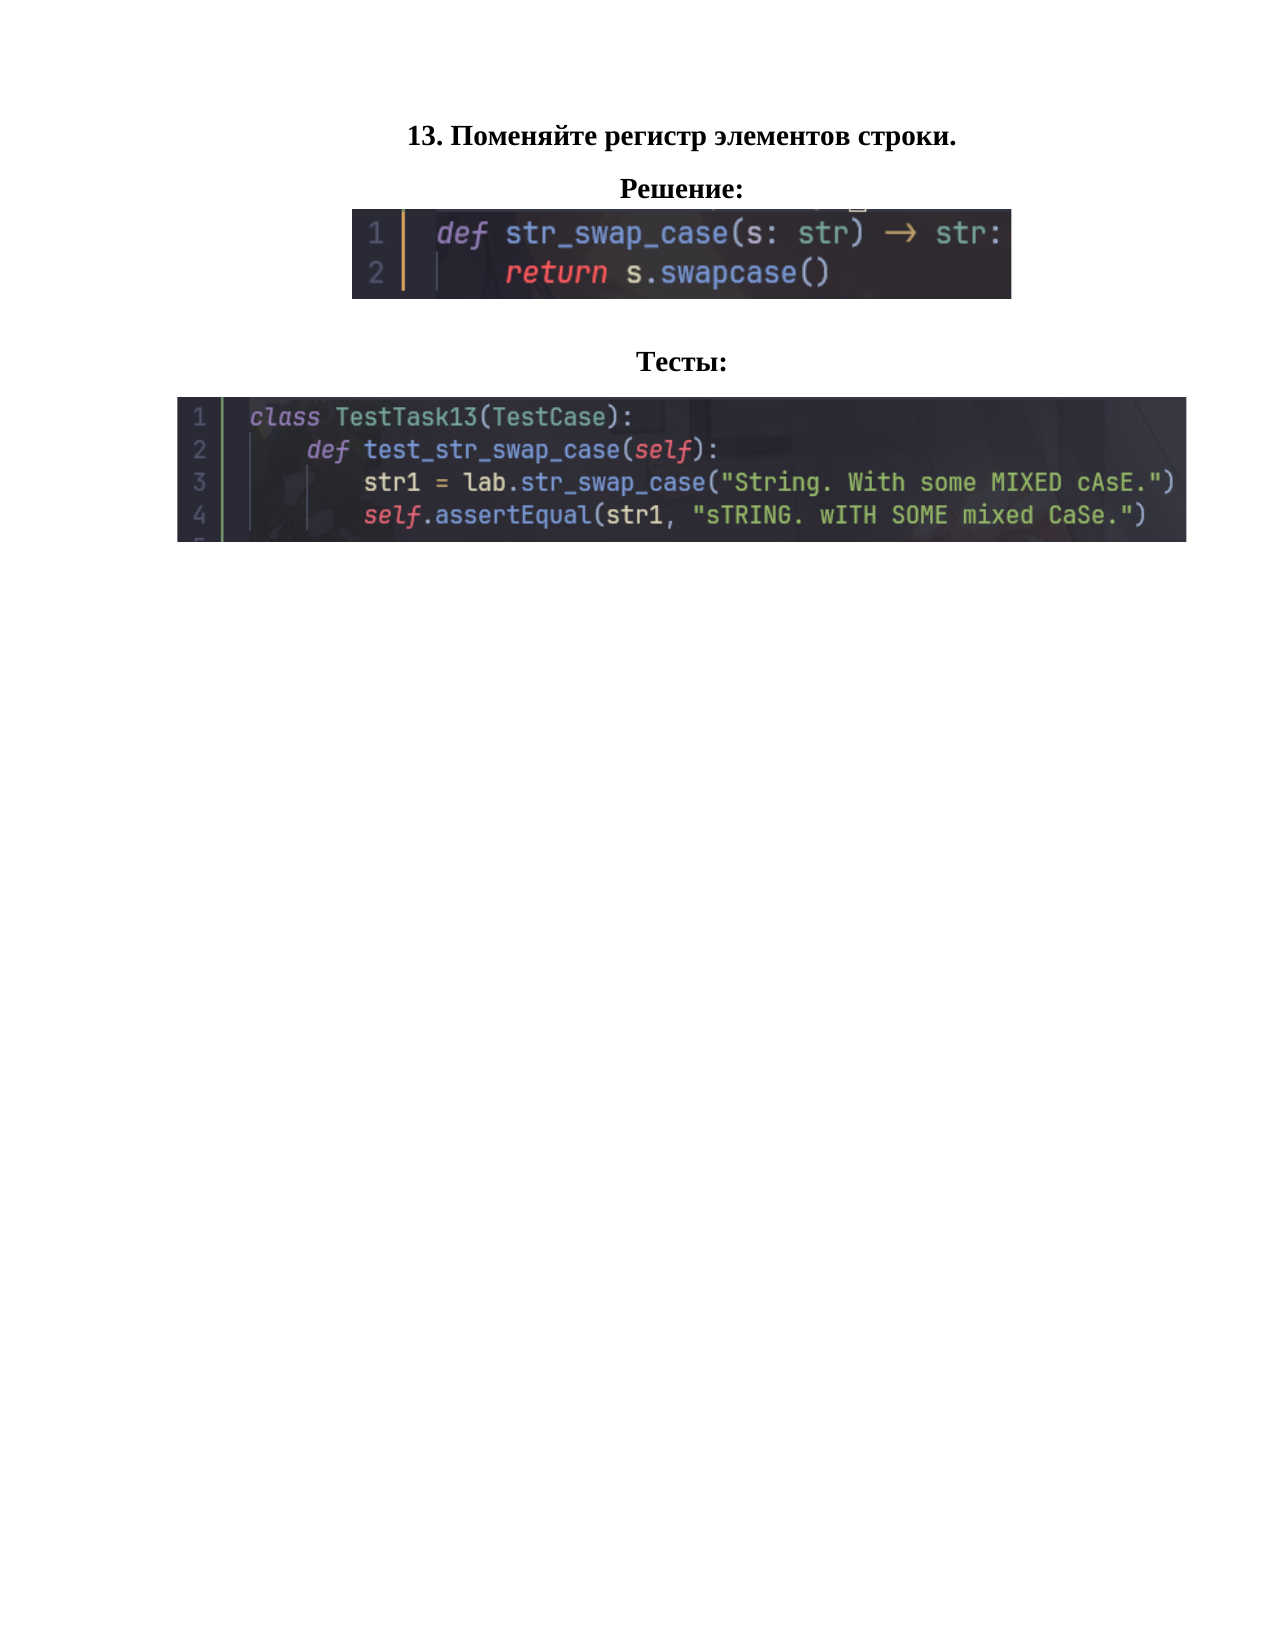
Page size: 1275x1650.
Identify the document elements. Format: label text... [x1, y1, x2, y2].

text Решение: [177, 171, 1186, 205]
picture [177, 397, 1187, 542]
text 13. Поменяйте регистр элементов строки. [177, 118, 1186, 152]
picture [352, 209, 1012, 299]
text Тесты: [177, 344, 1186, 378]
